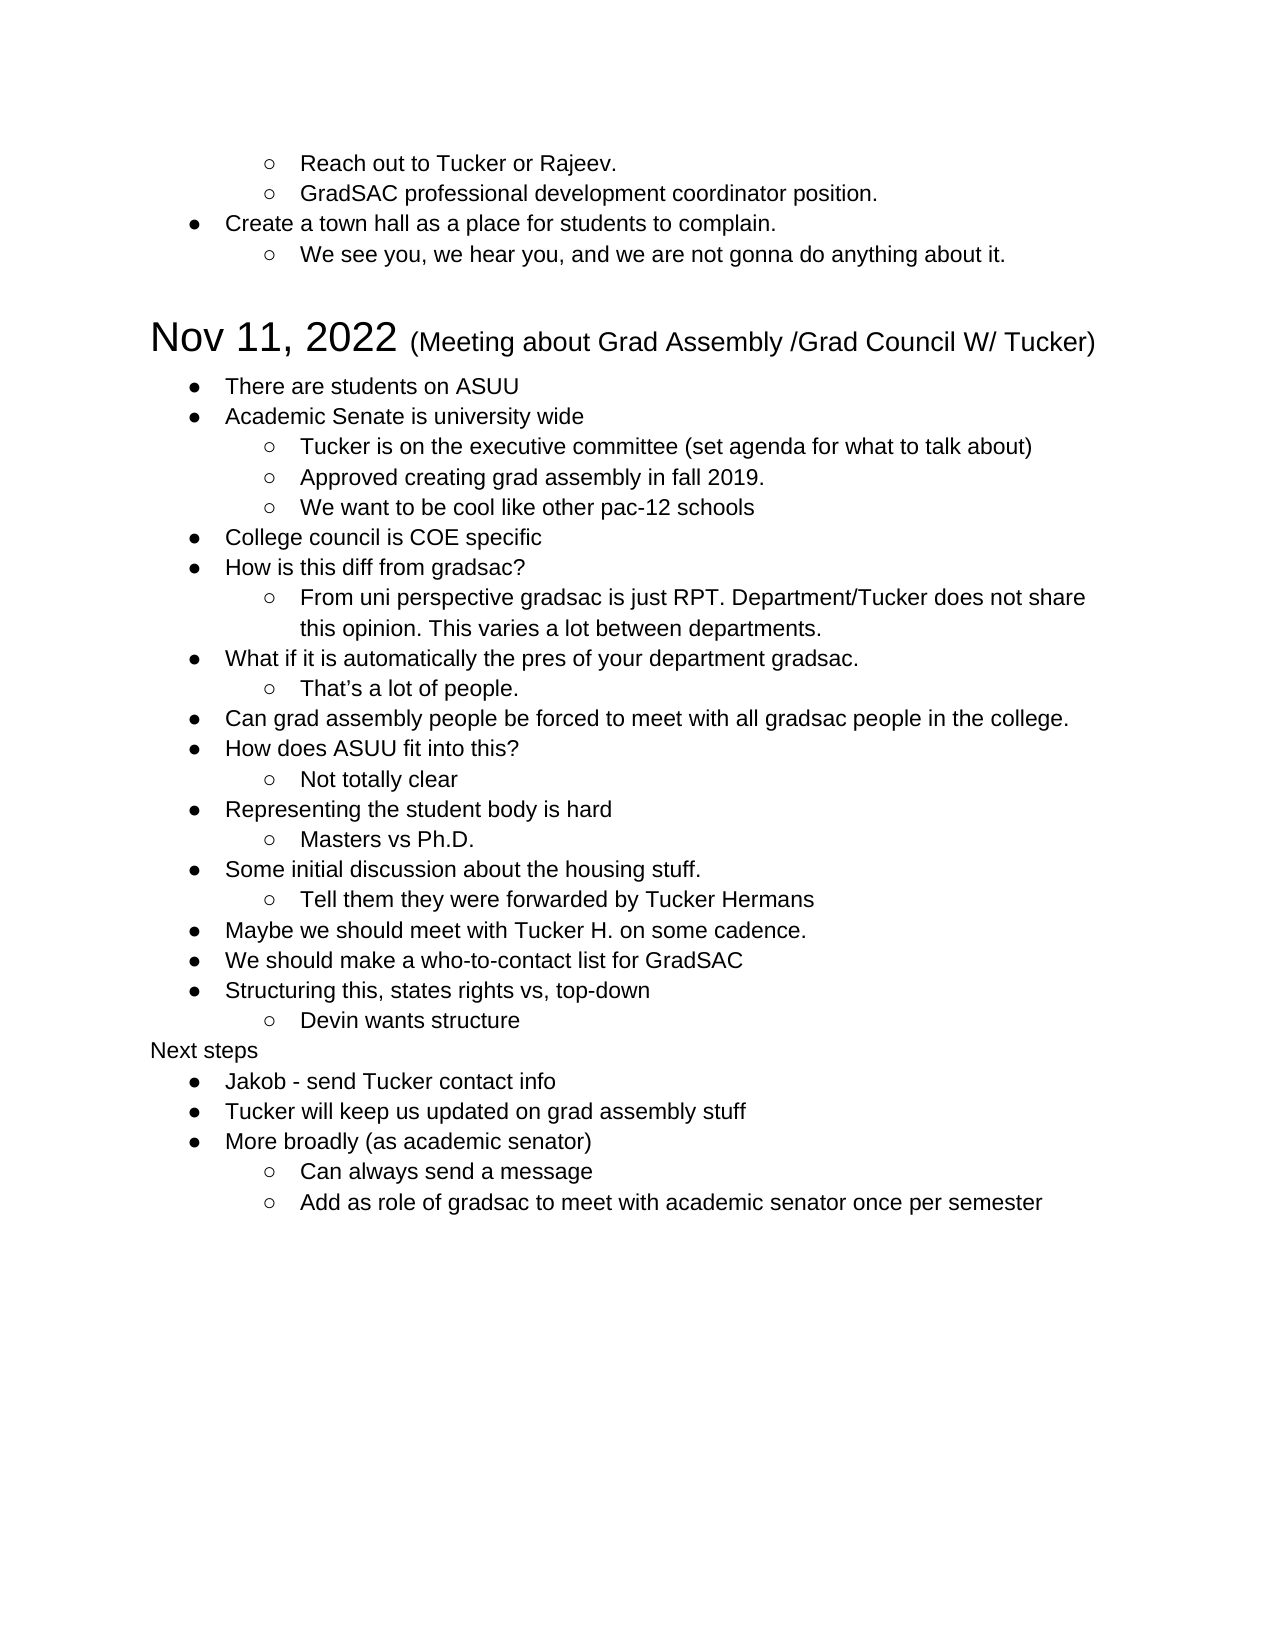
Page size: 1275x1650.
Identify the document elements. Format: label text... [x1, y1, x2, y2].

list Tell them they were forwarded by Tucker Hermans [262, 886, 1125, 913]
list Tucker will keep us updated on grad assembly stuff [187, 1098, 1125, 1124]
subtitle Nov 11, 2022 (Meeting about Grad Assembly /Grad Council W/ Tucker) [150, 312, 1125, 360]
list There are students on ASUU [187, 373, 1125, 399]
list Add as role of gradsac to meet with academic senator once per semester [262, 1188, 1125, 1215]
list Some initial discussion about the housing stuff. [187, 856, 1125, 883]
list What if it is automatically the pres of your department gradsac. [187, 645, 1125, 671]
list Tucker is on the executive committee (set agenda for what to talk about) [262, 433, 1125, 460]
list More broadly (as academic senator) [187, 1128, 1125, 1154]
list Can grad assembly people be forced to meet with all gradsac people in the college. [187, 705, 1125, 732]
list We should make a who-to-contact list for GradSAC [187, 947, 1125, 973]
list That’s a lot of people. [262, 675, 1125, 701]
list Create a town hall as a place for students to complain. [187, 210, 1125, 237]
list Approved creating grad assembly in fall 2019. [262, 463, 1125, 490]
list Representing the student body is hard [187, 796, 1125, 822]
list How does ASUU fit into this? [187, 735, 1125, 762]
list Not totally clear [262, 766, 1125, 792]
text Next steps [150, 1037, 1125, 1064]
list Maybe we should meet with Tucker H. on some cadence. [187, 917, 1125, 943]
list We want to be cool like other pac-12 schools [262, 494, 1125, 520]
list Reach out to Tucker or Rajeev. [262, 150, 1125, 176]
list From uni perspective gradsac is just RPT. Department/Tucker does not share this opinion. This varies a lot between departments. [262, 584, 1125, 641]
list We see you, we hear you, and we are not gonna do anything about it. [262, 241, 1125, 267]
list Academic Senate is university wide [187, 403, 1125, 429]
list Structuring this, states rights vs, top-down [187, 977, 1125, 1003]
list GradSAC professional development coordinator position. [262, 180, 1125, 207]
list Jakob - send Tucker contact info [187, 1068, 1125, 1094]
list Masters vs Ph.D. [262, 826, 1125, 852]
list Devin wants structure [262, 1007, 1125, 1034]
list Can always send a message [262, 1158, 1125, 1185]
list How is this diff from gradsac? [187, 554, 1125, 581]
list College council is COE specific [187, 524, 1125, 550]
